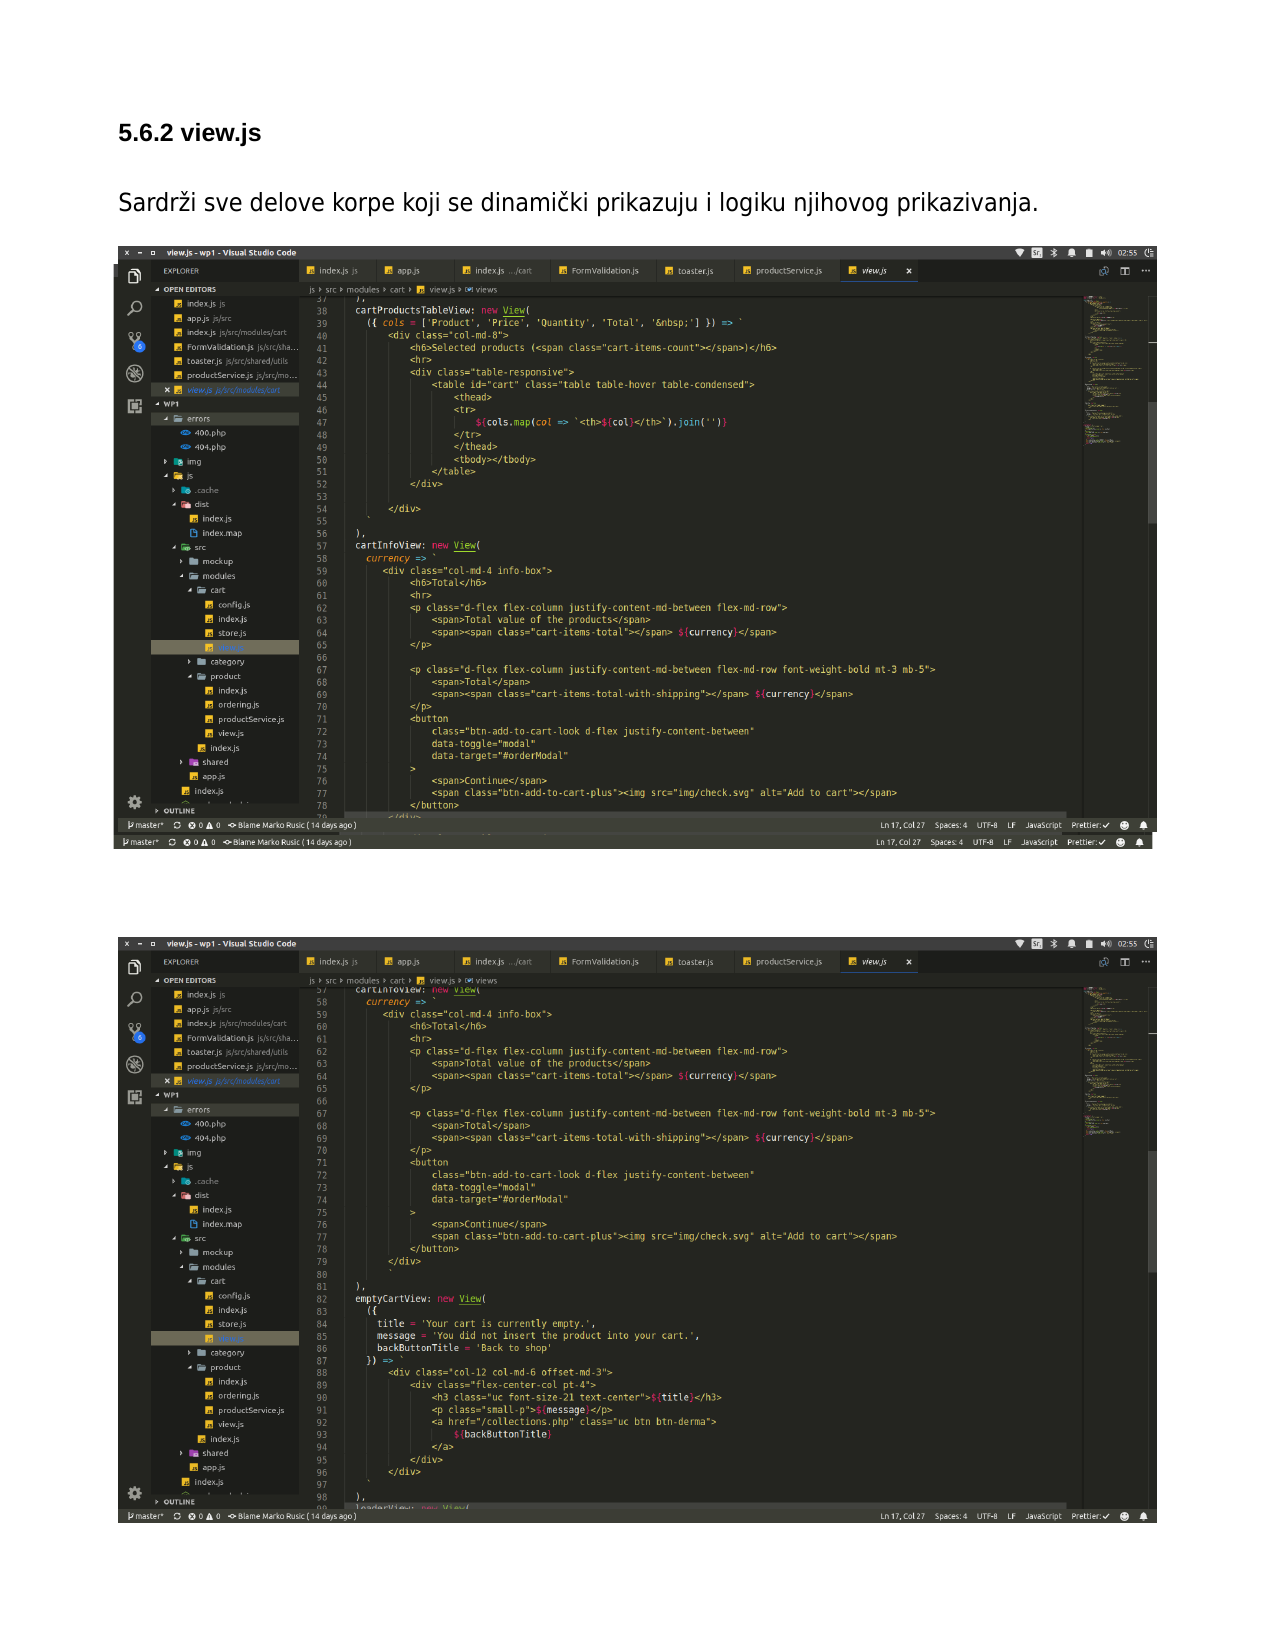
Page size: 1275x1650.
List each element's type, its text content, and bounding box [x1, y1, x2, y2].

text Sardrži sve delove korpe koji se dinamički prikazuju i logiku njihovog prikazivanja. [118, 188, 1157, 218]
picture [118, 937, 1157, 1523]
picture [113, 246, 1157, 849]
subtitle 5.6.2 view.js [118, 118, 1157, 147]
